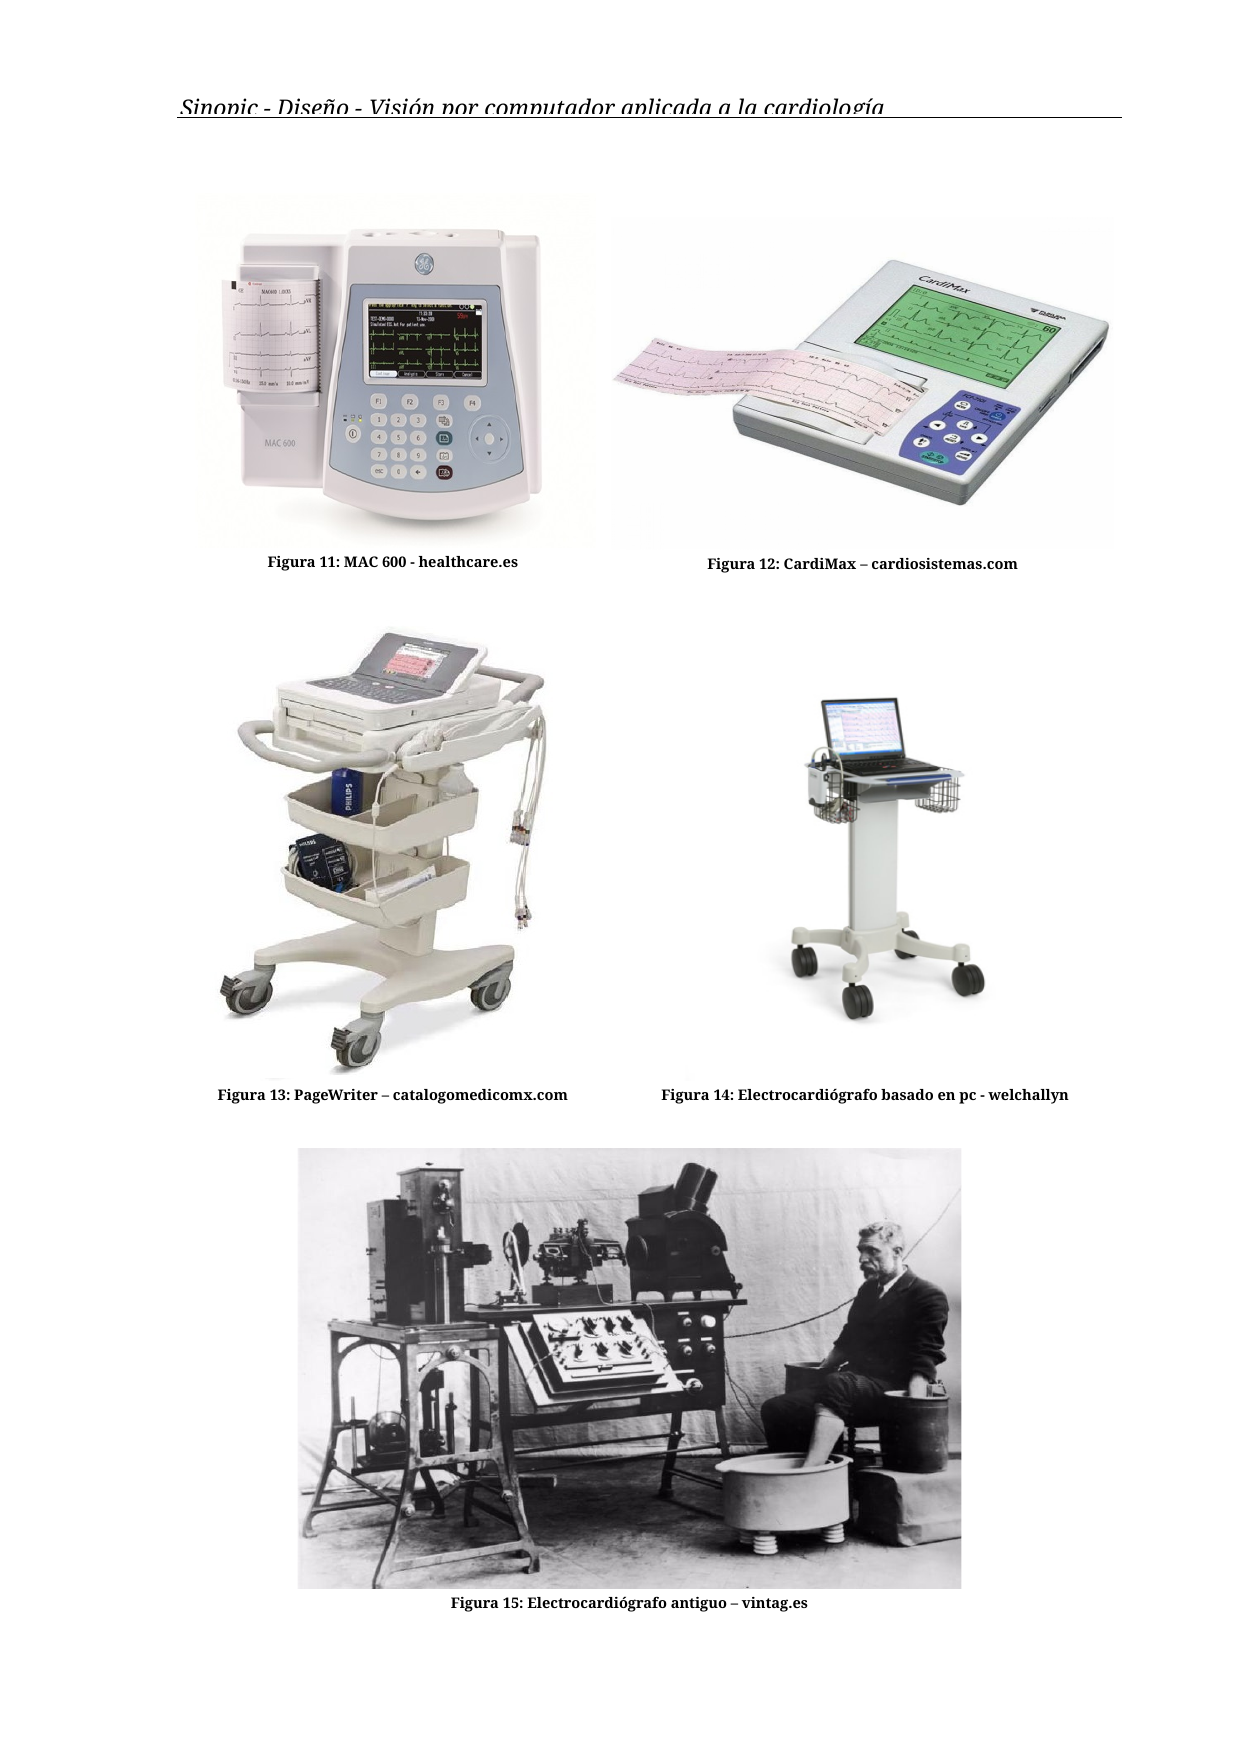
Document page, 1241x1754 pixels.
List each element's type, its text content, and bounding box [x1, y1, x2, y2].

text Figura 11: MAC 600 - healthcare.es [126, 548, 596, 572]
text Figura 14: Electrocardiógrafo basado en pc - welchallyn [598, 1081, 1132, 1105]
text Figura 13: PageWriter – catalogomedicomx.com [126, 1081, 598, 1105]
text Figura 12: CardiMax – cardiosistemas.com [596, 218, 1129, 574]
picture [297, 1148, 962, 1589]
picture [126, 193, 660, 548]
picture [611, 217, 1114, 550]
picture [126, 611, 1132, 1081]
text Figura 15: Electrocardiógrafo antiguo – vintag.es [297, 1589, 961, 1612]
